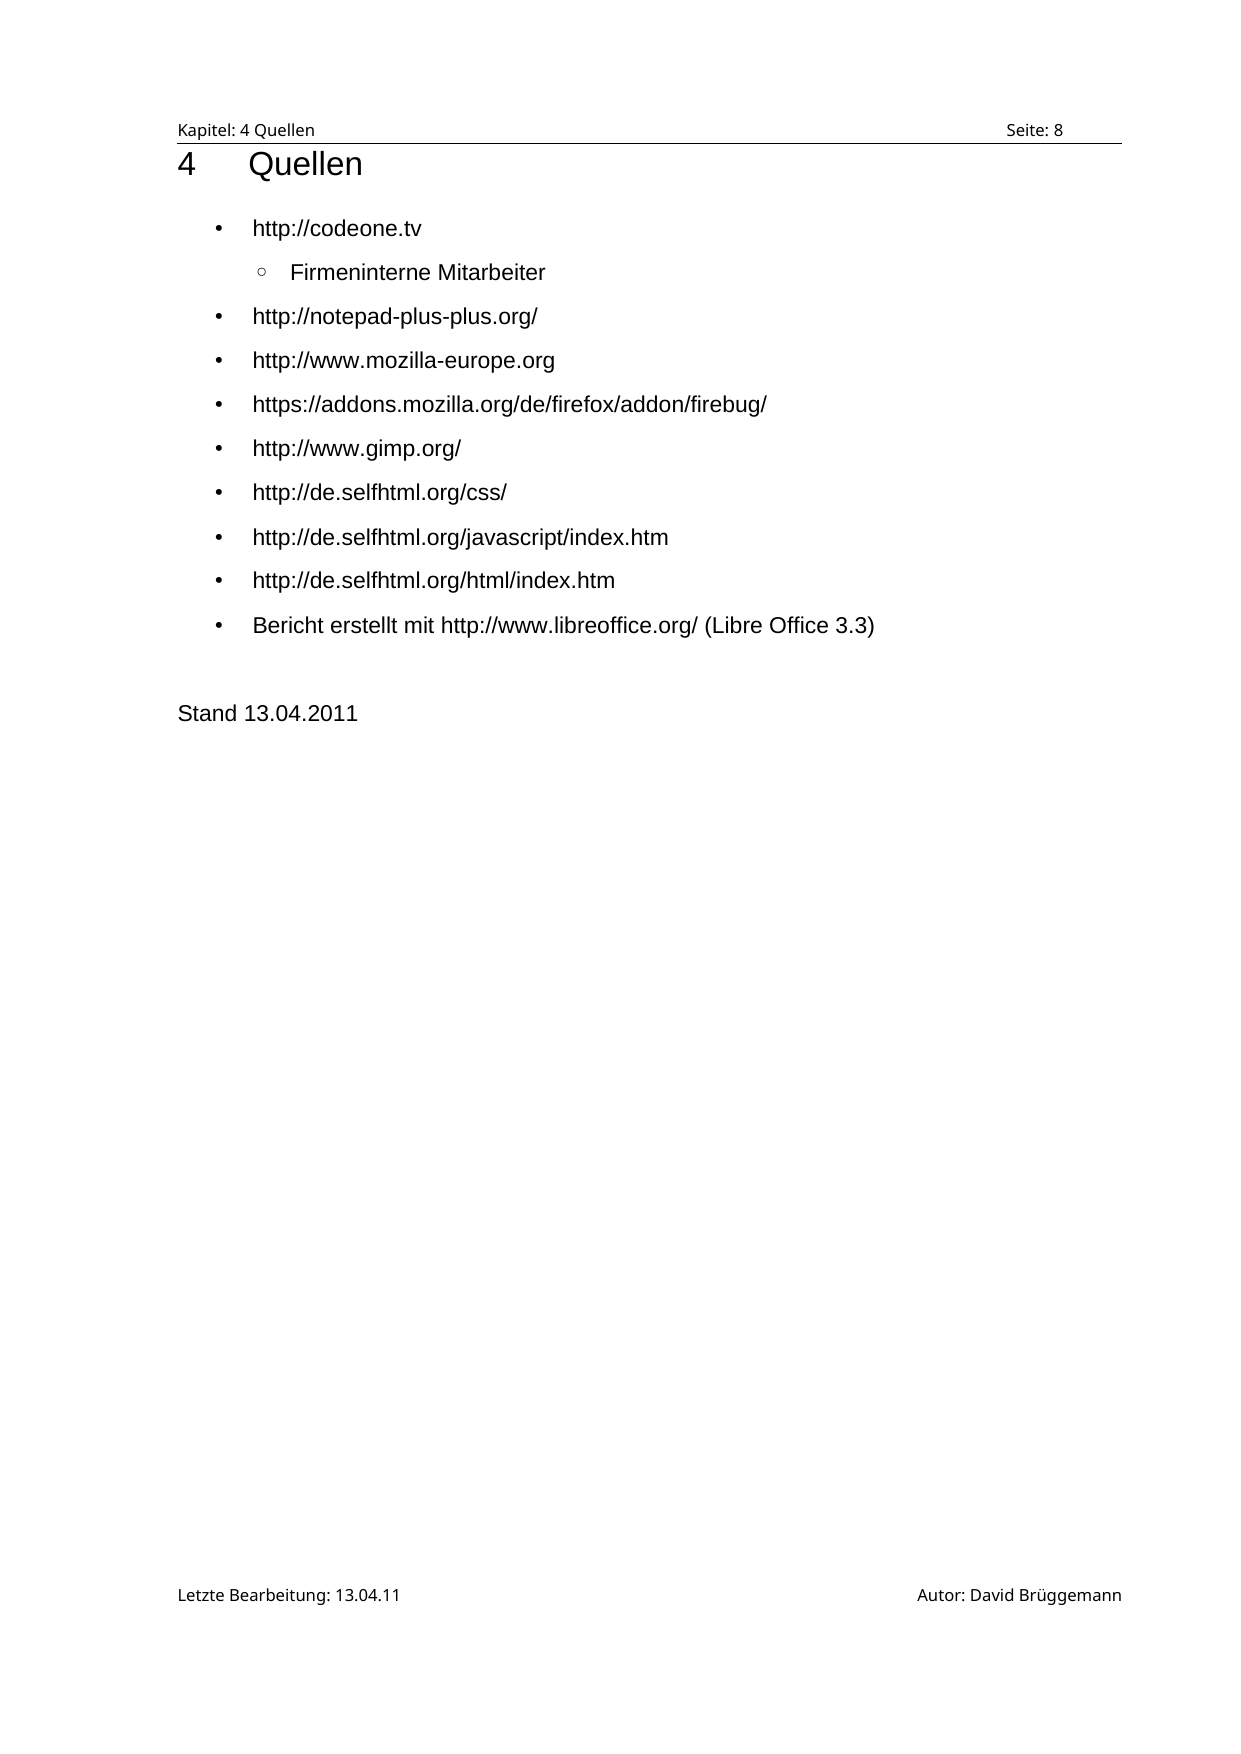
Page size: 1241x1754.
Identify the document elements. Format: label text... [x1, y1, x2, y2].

list http://www.gimp.org/ [215, 435, 1122, 462]
list Bericht erstellt mit http://www.libreoffice.org/ (Libre Office 3.3) [215, 612, 1122, 638]
list http://de.selfhtml.org/javascript/index.htm [215, 523, 1122, 550]
text Stand 13.04.2011 [177, 700, 1122, 726]
list http://de.selfhtml.org/css/ [215, 479, 1122, 506]
list Firmeninterne Mitarbeiter [252, 259, 1122, 285]
list http://www.mozilla-europe.org [215, 347, 1122, 373]
subtitle Quellen [177, 144, 1122, 182]
list http://notepad-plus-plus.org/ [215, 303, 1122, 329]
list https://addons.mozilla.org/de/firefox/addon/firebug/ [215, 391, 1122, 418]
list http://de.selfhtml.org/html/index.htm [215, 567, 1122, 594]
list http://codeone.tv [215, 215, 1122, 241]
